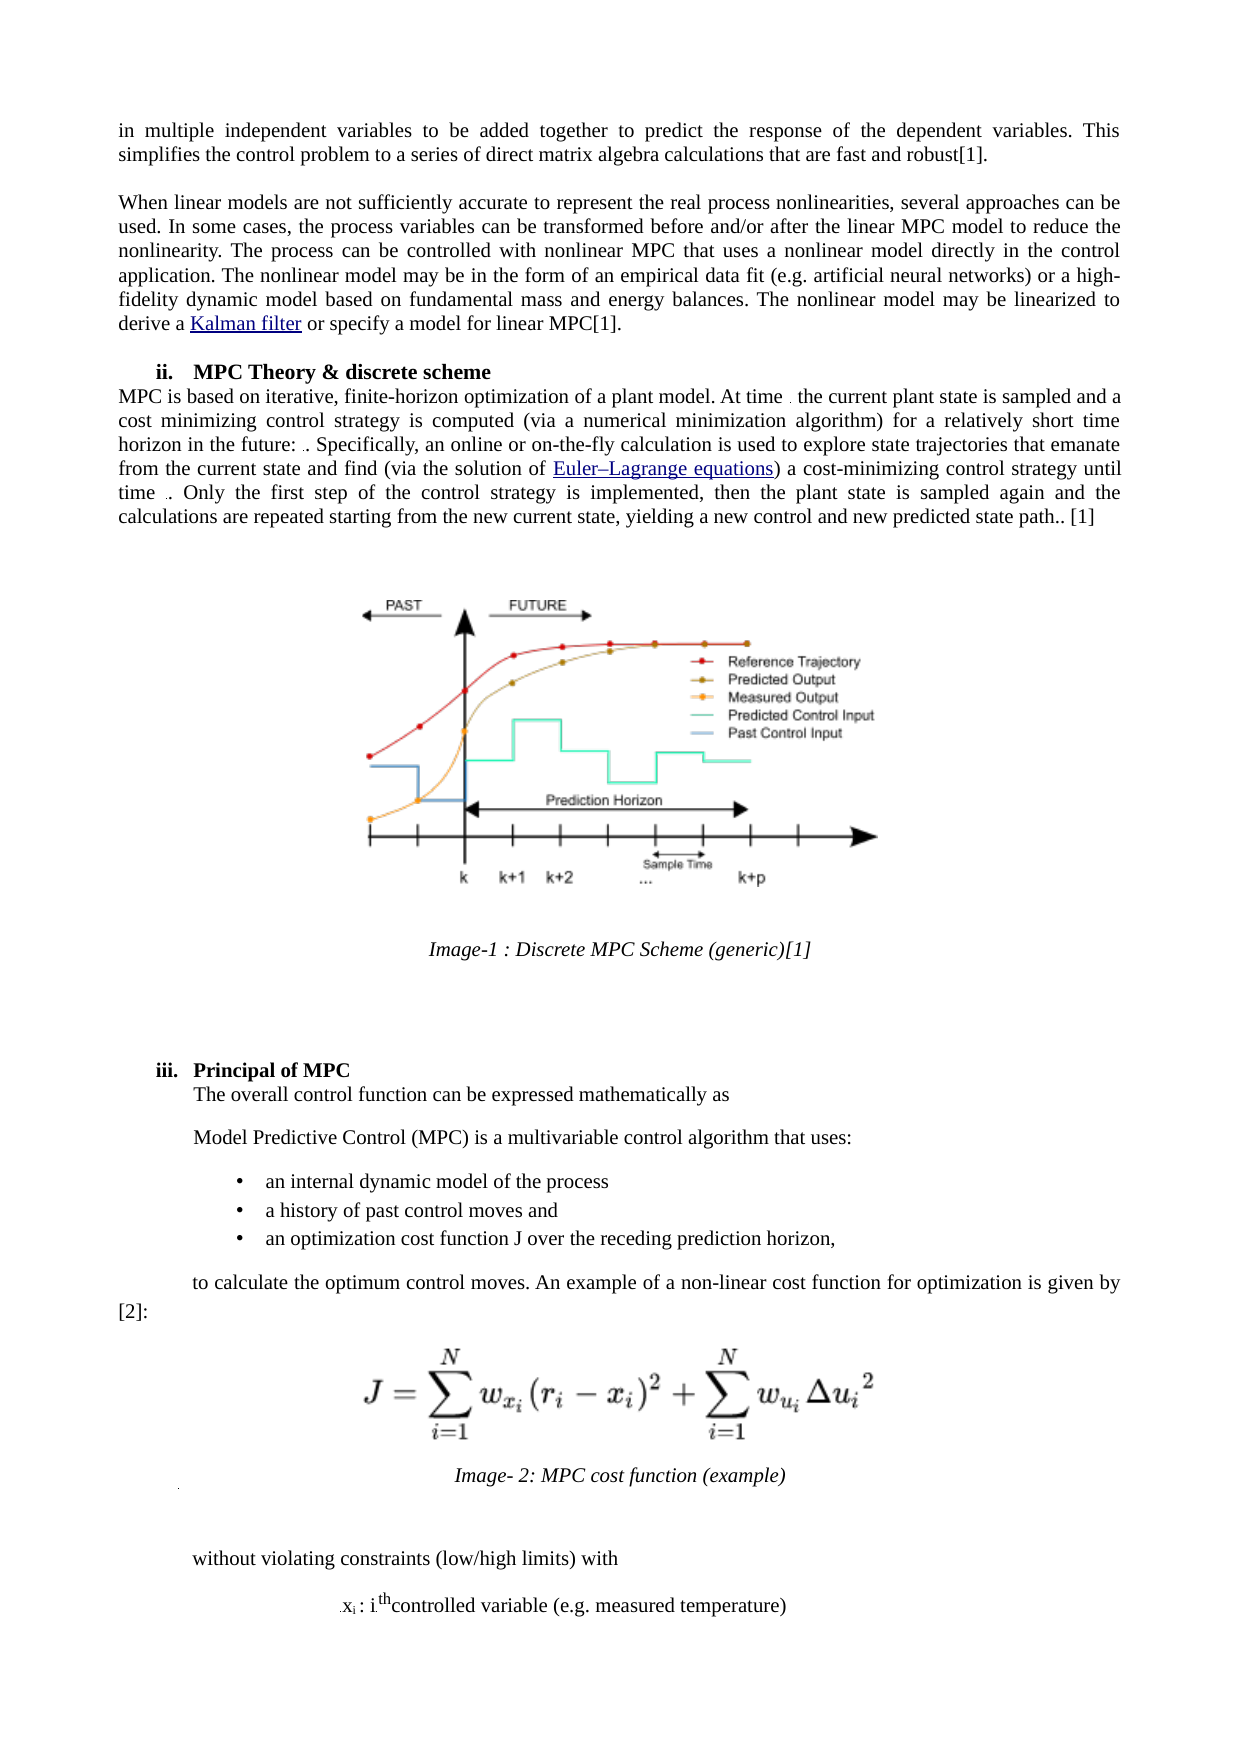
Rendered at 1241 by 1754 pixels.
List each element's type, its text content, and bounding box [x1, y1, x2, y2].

text in multiple independent variables to be added together to predict the response of the dependent variables. This simplifies the control problem to a series of direct matrix algebra calculations that are fast and robust[1]. [118, 118, 1122, 166]
list a history of past control moves and [236, 1197, 1122, 1222]
list an internal dynamic model of the process [236, 1169, 1122, 1193]
text The overall control function can be expressed mathematically as [193, 1082, 1122, 1106]
list MPC Theory & discrete scheme [156, 359, 1122, 384]
text to calculate the optimum control moves. An example of a non-linear cost function for optimization is given by [2]: [118, 1270, 1122, 1323]
text Model Predictive Control (MPC) is a multivariable control algorithm that uses: [193, 1125, 1122, 1149]
list an optimization cost function J over the receding prediction horizon, [236, 1226, 1122, 1250]
picture [362, 1342, 878, 1446]
picture [362, 600, 878, 887]
text without violating constraints (low/high limits) with [118, 1546, 1122, 1570]
text When linear models are not sufficiently accurate to represent the real process nonlinearities, several approaches can be used. In some cases, the process variables can be transformed before and/or after the linear MPC model to reduce the nonlinearity. The process can be controlled with nonlinear MPC that uses a nonlinear model directly in the control application. The nonlinear model may be in the form of an empirical data fit (e.g. artificial neural networks) or a high-fidelity dynamic model based on fundamental mass and energy balances. The nonlinear model may be linearized to derive a Kalman filter or specify a model for linear MPC[1]. [118, 190, 1122, 335]
text MPC is based on iterative, finite-horizon optimization of a plant model. At time the current plant state is sampled and a cost minimizing control strategy is computed (via a numerical minimization algorithm) for a relatively short time horizon in the future: . Specifically, an online or on-the-fly calculation is used to explore state trajectories that emanate from the current state and find (via the solution of Euler–Lagrange equations) a cost-minimizing control strategy until time . Only the first step of the control strategy is implemented, then the plant state is sampled again and the calculations are repeated starting from the new current state, yielding a new control and new predicted state path.. [1] [118, 384, 1122, 528]
list xi : ithcontrolled variable (e.g. measured temperature) [340, 1589, 1122, 1617]
text Image- 2: MPC cost function (example) [118, 1463, 1122, 1487]
list Principal of MPC [156, 1058, 1122, 1082]
text Image-1 : Discrete MPC Scheme (generic)[1] [118, 937, 1122, 961]
